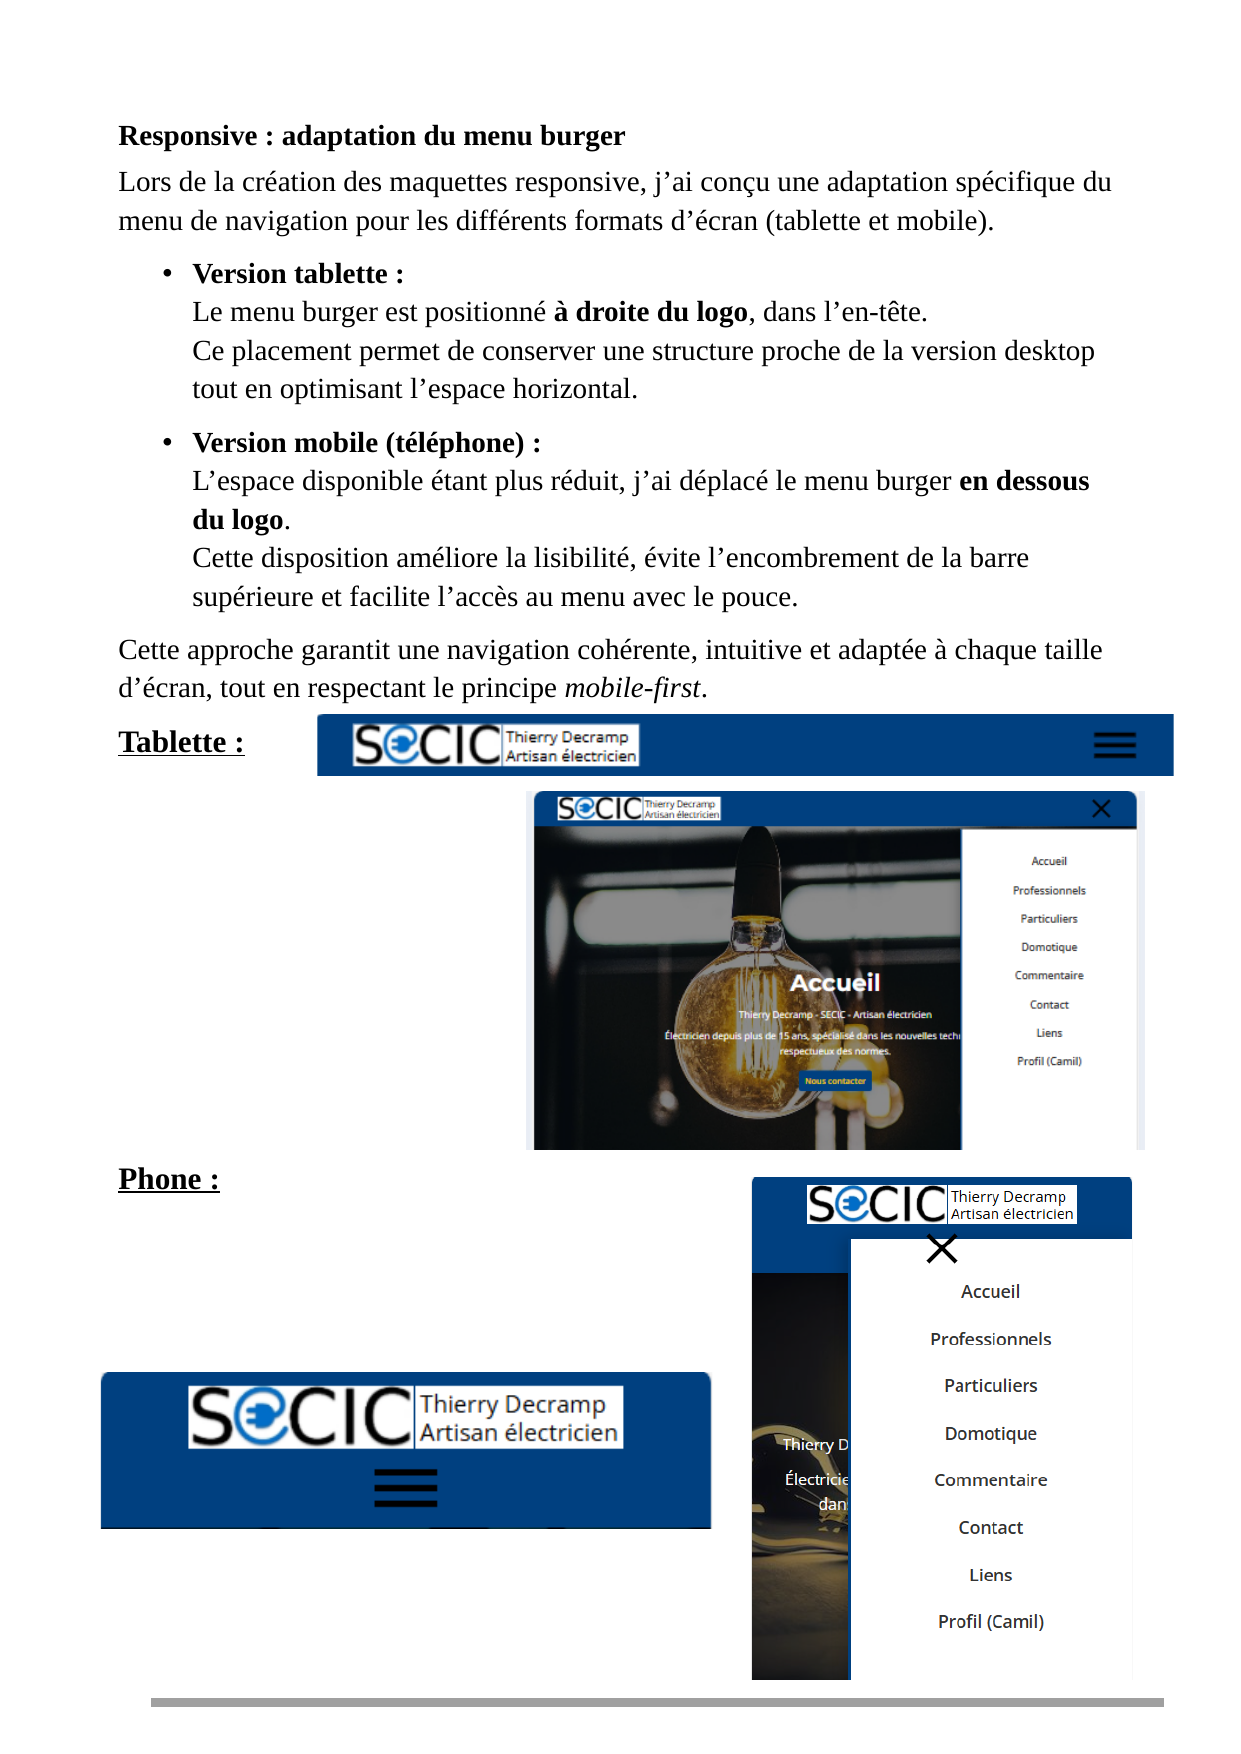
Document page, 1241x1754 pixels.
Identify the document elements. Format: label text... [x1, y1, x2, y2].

text Phone : [118, 1160, 1122, 1196]
picture [526, 791, 1145, 1150]
picture [100, 1372, 713, 1529]
text Lors de la création des maquettes responsive, j’ai conçu une adaptation spécifique du menu de navigation pour les différents formats d’écran (tablette et mobile). [118, 164, 1122, 236]
list Version mobile (téléphone) : L’espace disponible étant plus réduit, j’ai déplacé le menu burger en dessous du logo. Cette disposition améliore la lisibilité, évite l’encombrement de la barre supérieure et facilite l’accès au menu avec le pouce. [162, 425, 1122, 612]
list Version tablette : Le menu burger est positionné à droite du logo, dans l’en-tête. Ce placement permet de conserver une structure proche de la version desktop tout en optimisant l’espace horizontal. [162, 256, 1122, 405]
text Cette approche garantit une navigation cohérente, intuitive et adaptée à chaque taille d’écran, tout en respectant le principe mobile-first. [118, 632, 1122, 704]
text Tablette : [118, 724, 317, 760]
subtitle Responsive : adaptation du menu burger [118, 118, 1122, 152]
picture [317, 714, 1174, 776]
picture [750, 1177, 1133, 1680]
